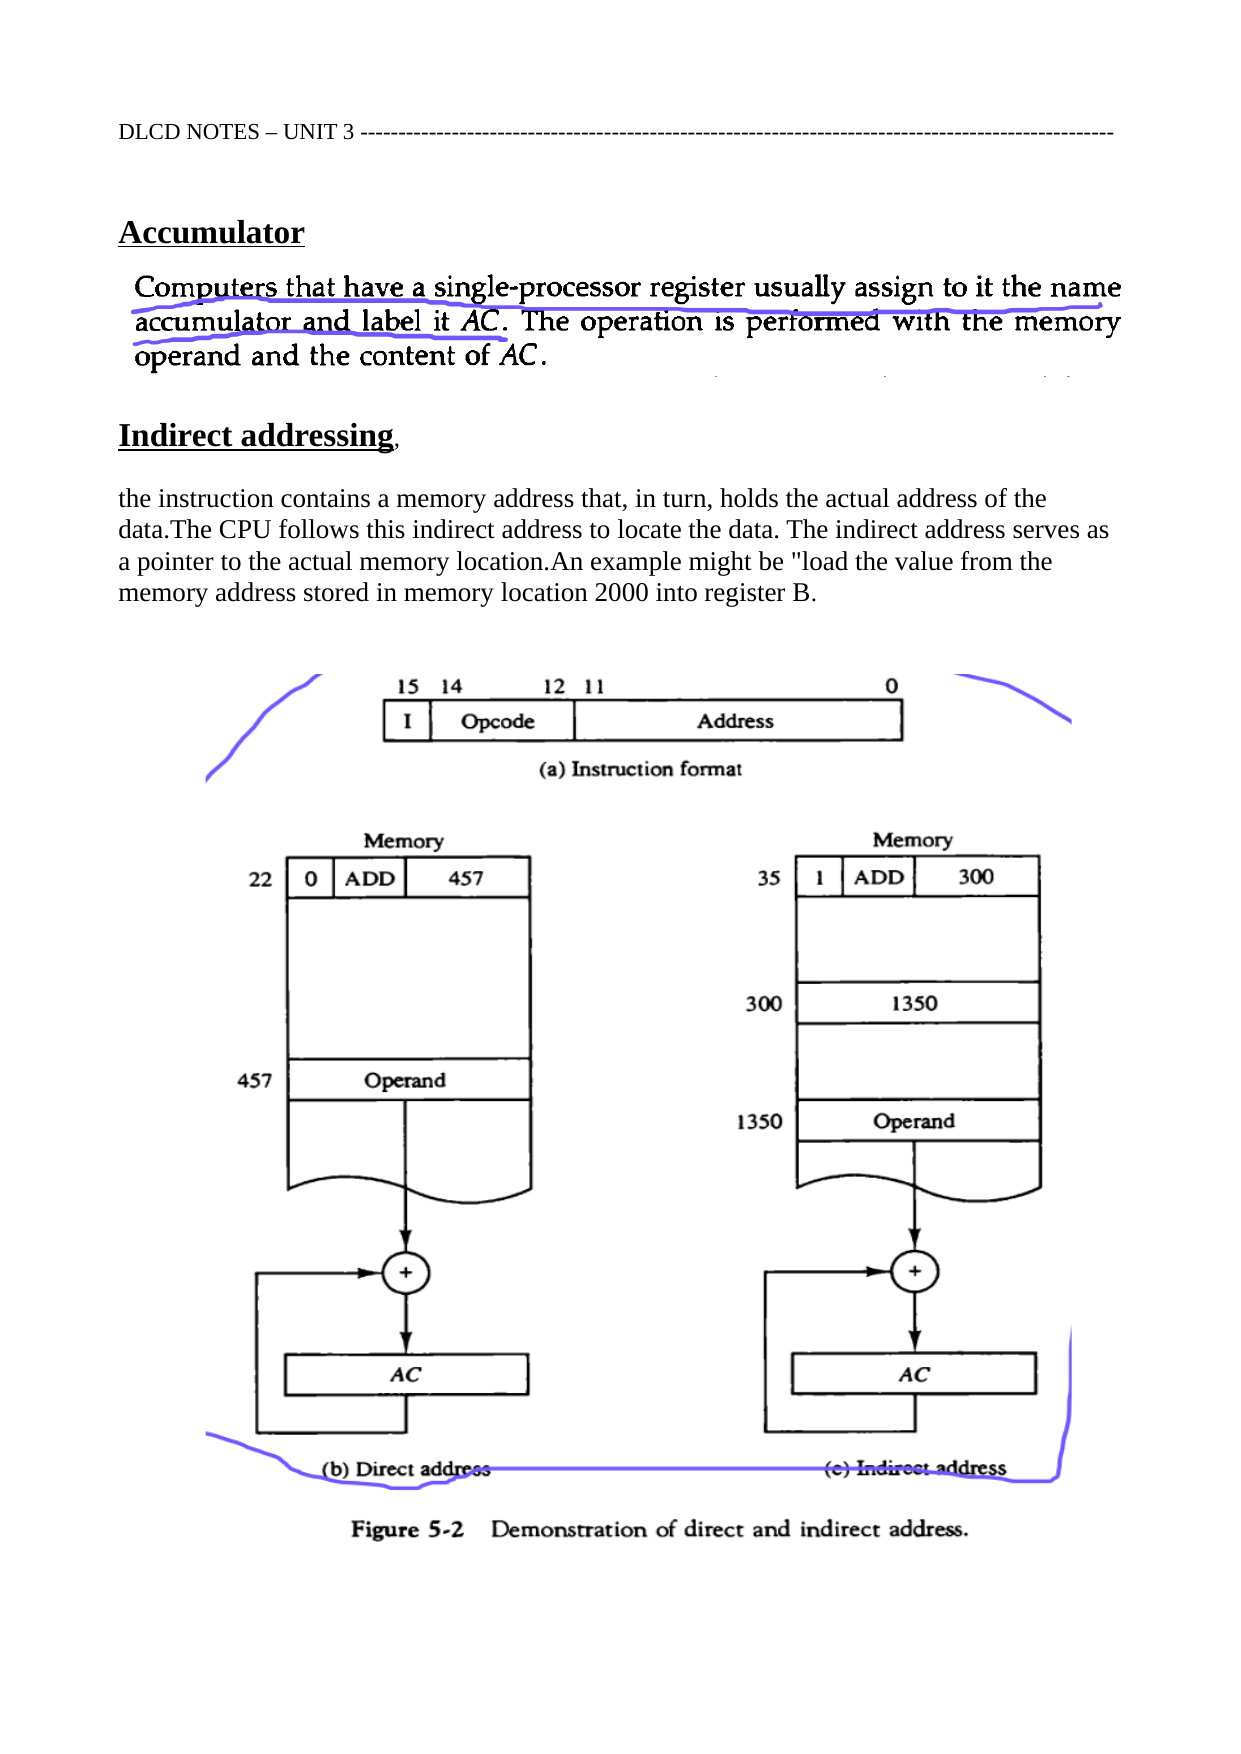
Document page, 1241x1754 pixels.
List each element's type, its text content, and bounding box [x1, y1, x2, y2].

picture [118, 262, 1123, 377]
text Indirect addressing, [118, 415, 1122, 454]
picture [205, 674, 1072, 1543]
text the instruction contains a memory address that, in turn, holds the actual address of the data.The CPU follows this indirect address to locate the data. The indirect address serves as a pointer to the actual memory location.An example might be "load the value from the memory address stored in memory location 2000 into register B. [118, 482, 1122, 607]
text Accumulator [118, 212, 1122, 251]
